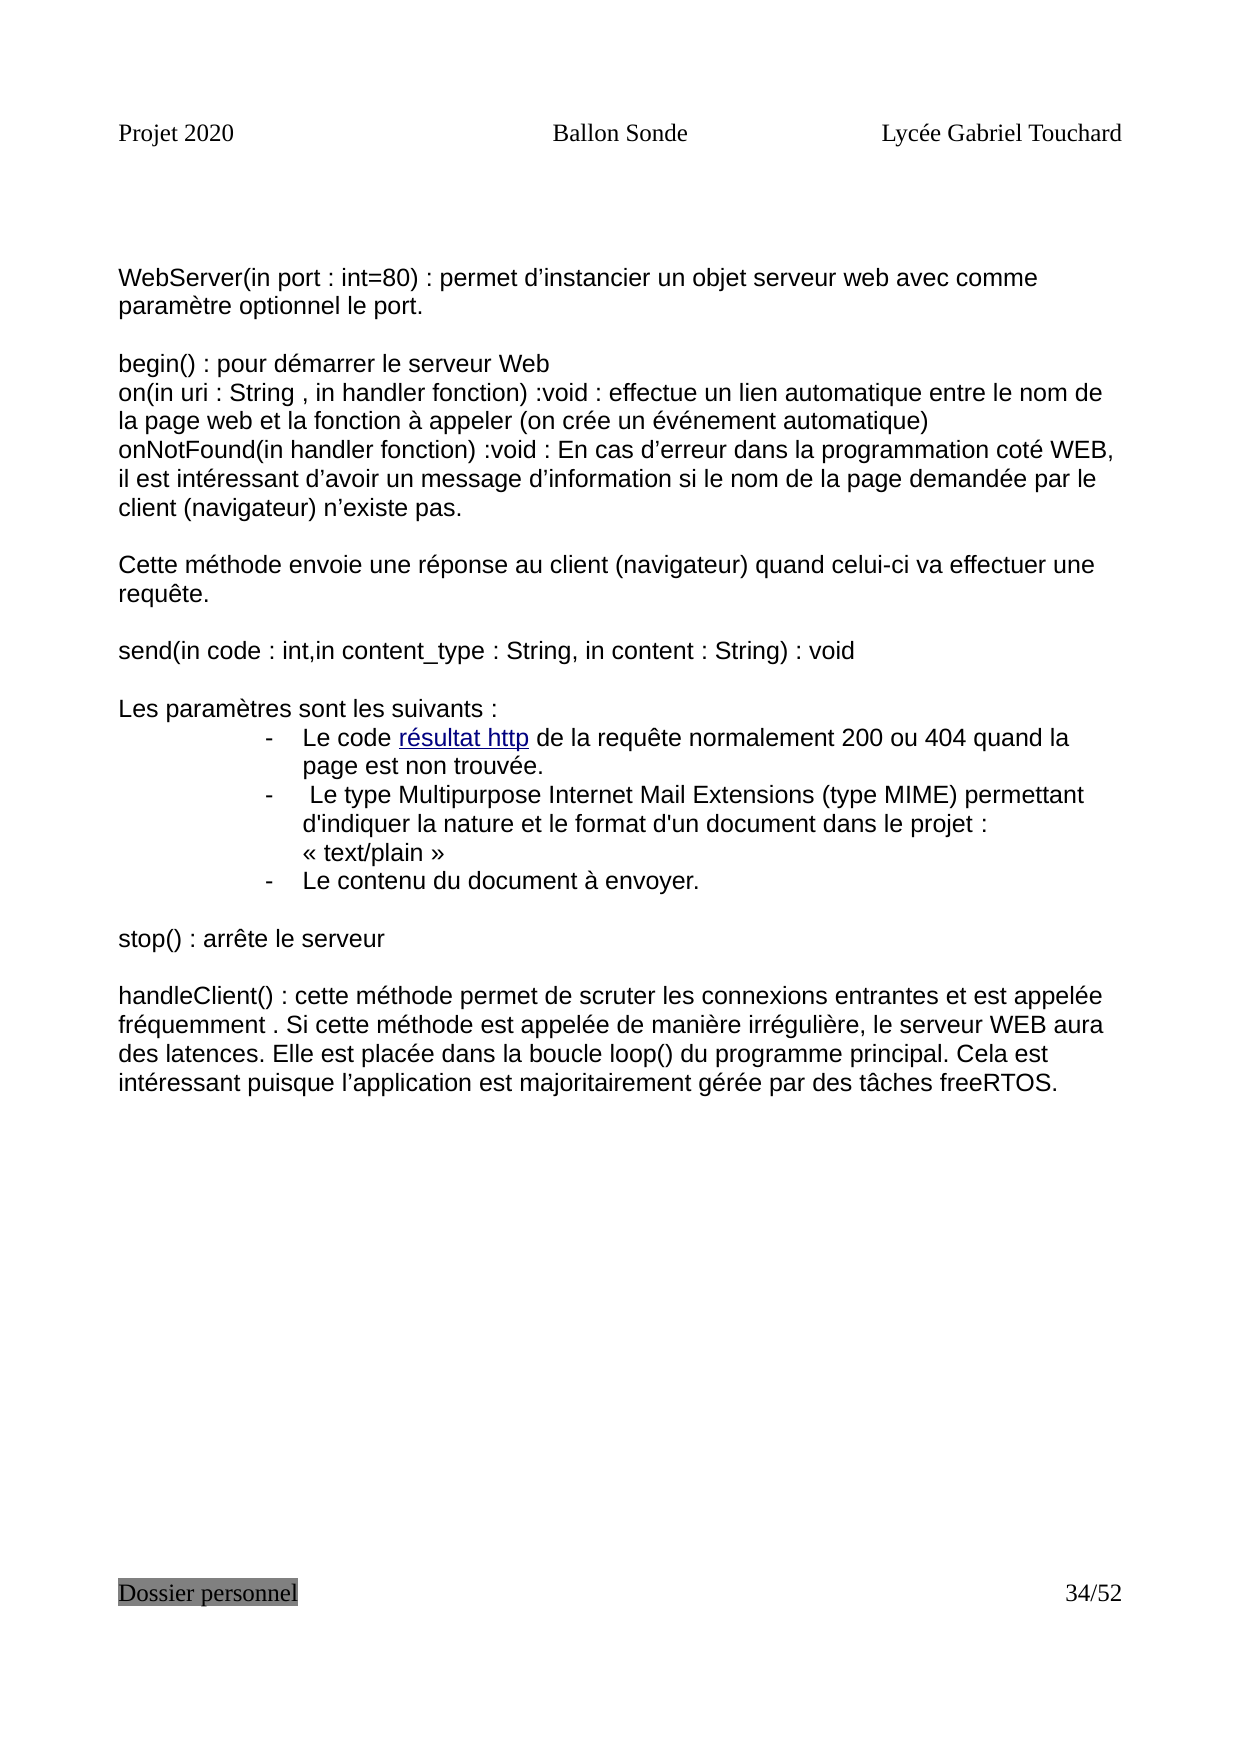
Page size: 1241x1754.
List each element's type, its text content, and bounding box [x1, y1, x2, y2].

text onNotFound(in handler fonction) :void : En cas d’erreur dans la programmation coté WEB, il est intéressant d’avoir un message d’information si le nom de la page demandée par le client (navigateur) n’existe pas. [118, 435, 1122, 521]
list Le code résultat http de la requête normalement 200 ou 404 quand la page est non trouvée. [265, 723, 1122, 780]
text handleClient() : cette méthode permet de scruter les connexions entrantes et est appelée fréquemment . Si cette méthode est appelée de manière irrégulière, le serveur WEB aura des latences. Elle est placée dans la boucle loop() du programme principal. Cela est intéressant puisque l’application est majoritairement gérée par des tâches freeRTOS. [118, 981, 1122, 1096]
text send(in code : int,in content_type : String, in content : String) : void [118, 636, 1122, 665]
text on(in uri : String , in handler fonction) :void : effectue un lien automatique entre le nom de la page web et la fonction à appeler (on crée un événement automatique) [118, 378, 1122, 435]
text Cette méthode envoie une réponse au client (navigateur) quand celui-ci va effectuer une requête. [118, 550, 1122, 608]
text begin() : pour démarrer le serveur Web [118, 349, 1122, 378]
text Les paramètres sont les suivants : [118, 694, 1122, 723]
text stop() : arrête le serveur [118, 924, 1122, 953]
text WebServer(in port : int=80) : permet d’instancier un objet serveur web avec comme paramètre optionnel le port. [118, 263, 1122, 320]
list Le type Multipurpose Internet Mail Extensions (type MIME) permettant d'indiquer la nature et le format d'un document dans le projet : « text/plain » [265, 780, 1122, 866]
list Le contenu du document à envoyer. [265, 866, 1122, 895]
